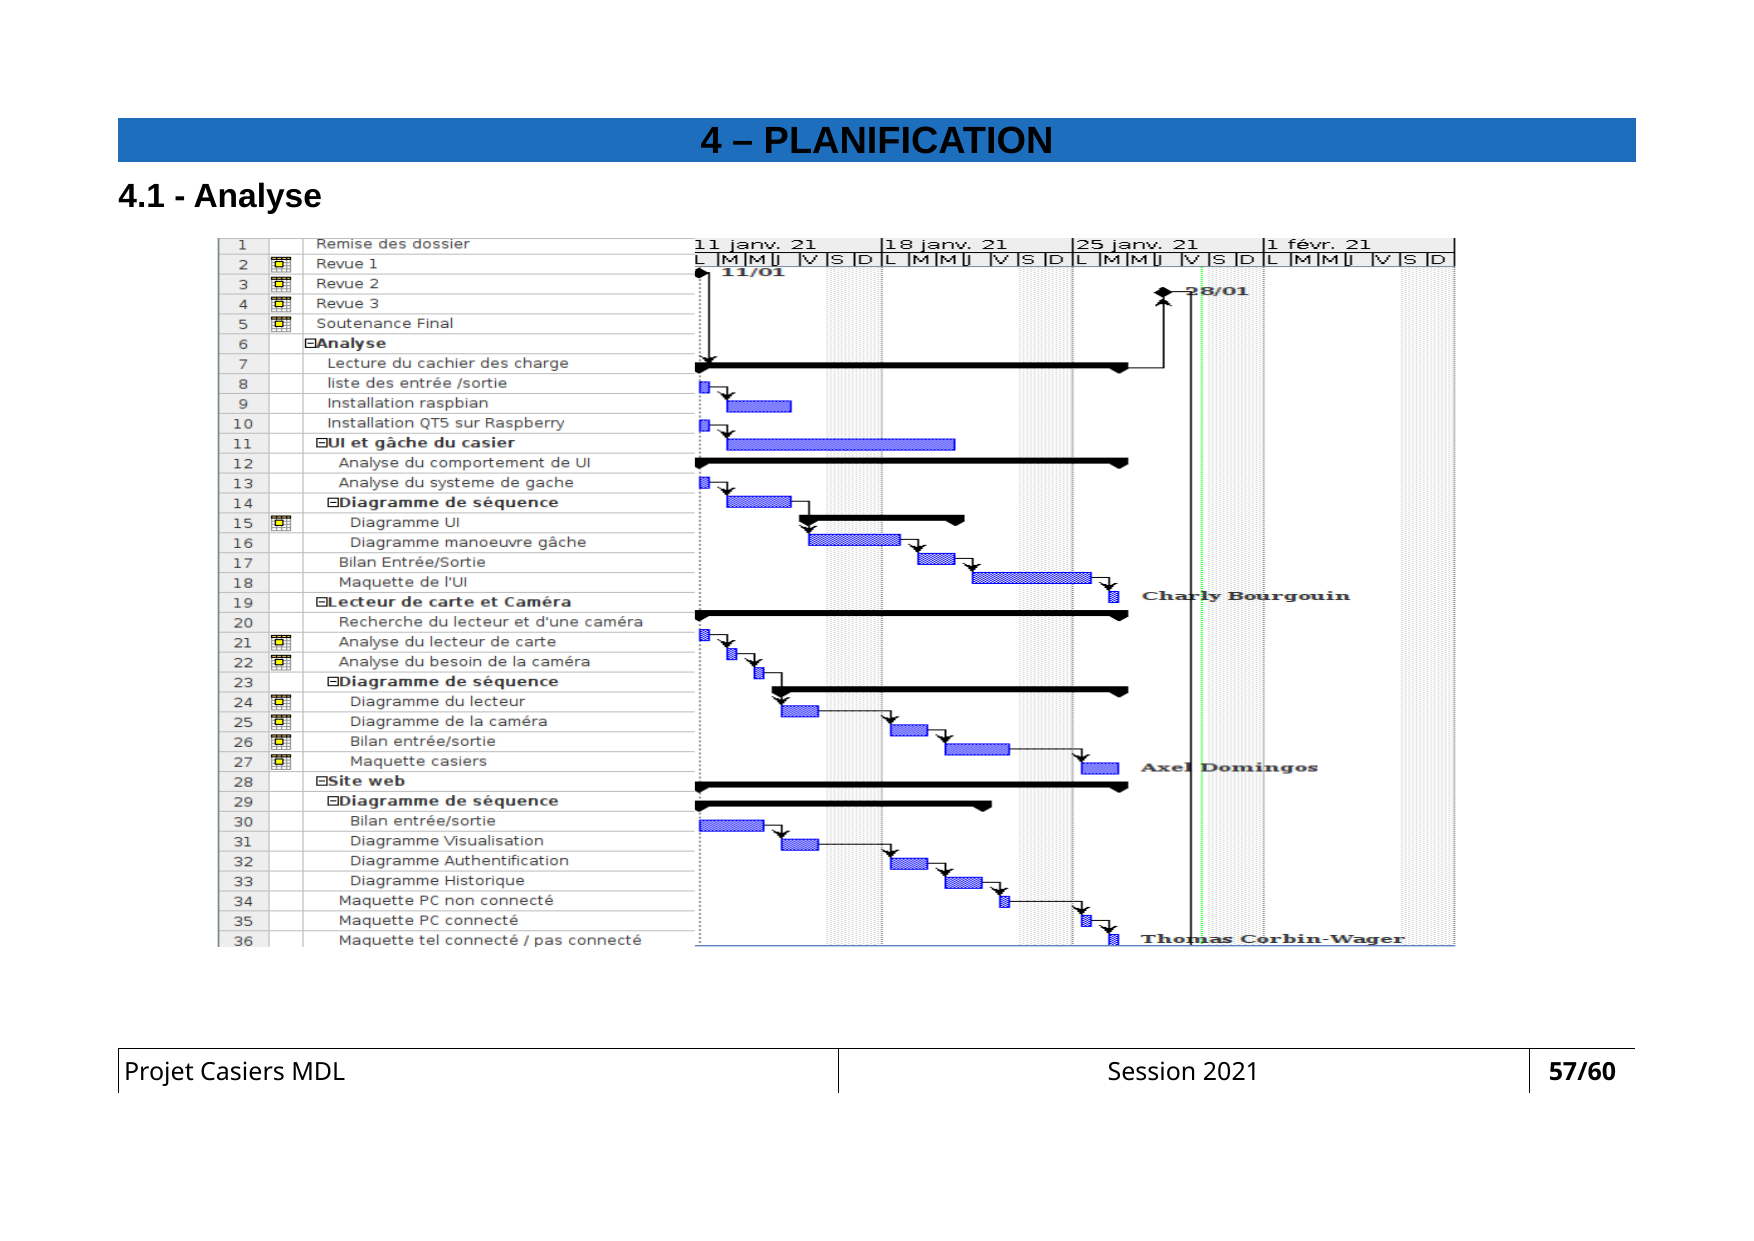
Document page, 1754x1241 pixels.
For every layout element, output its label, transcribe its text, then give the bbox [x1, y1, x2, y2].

subtitle 4.1 - Analyse [118, 176, 1636, 215]
picture [217, 237, 1456, 947]
subtitle 4 – PLANIFICATION [118, 118, 1636, 162]
